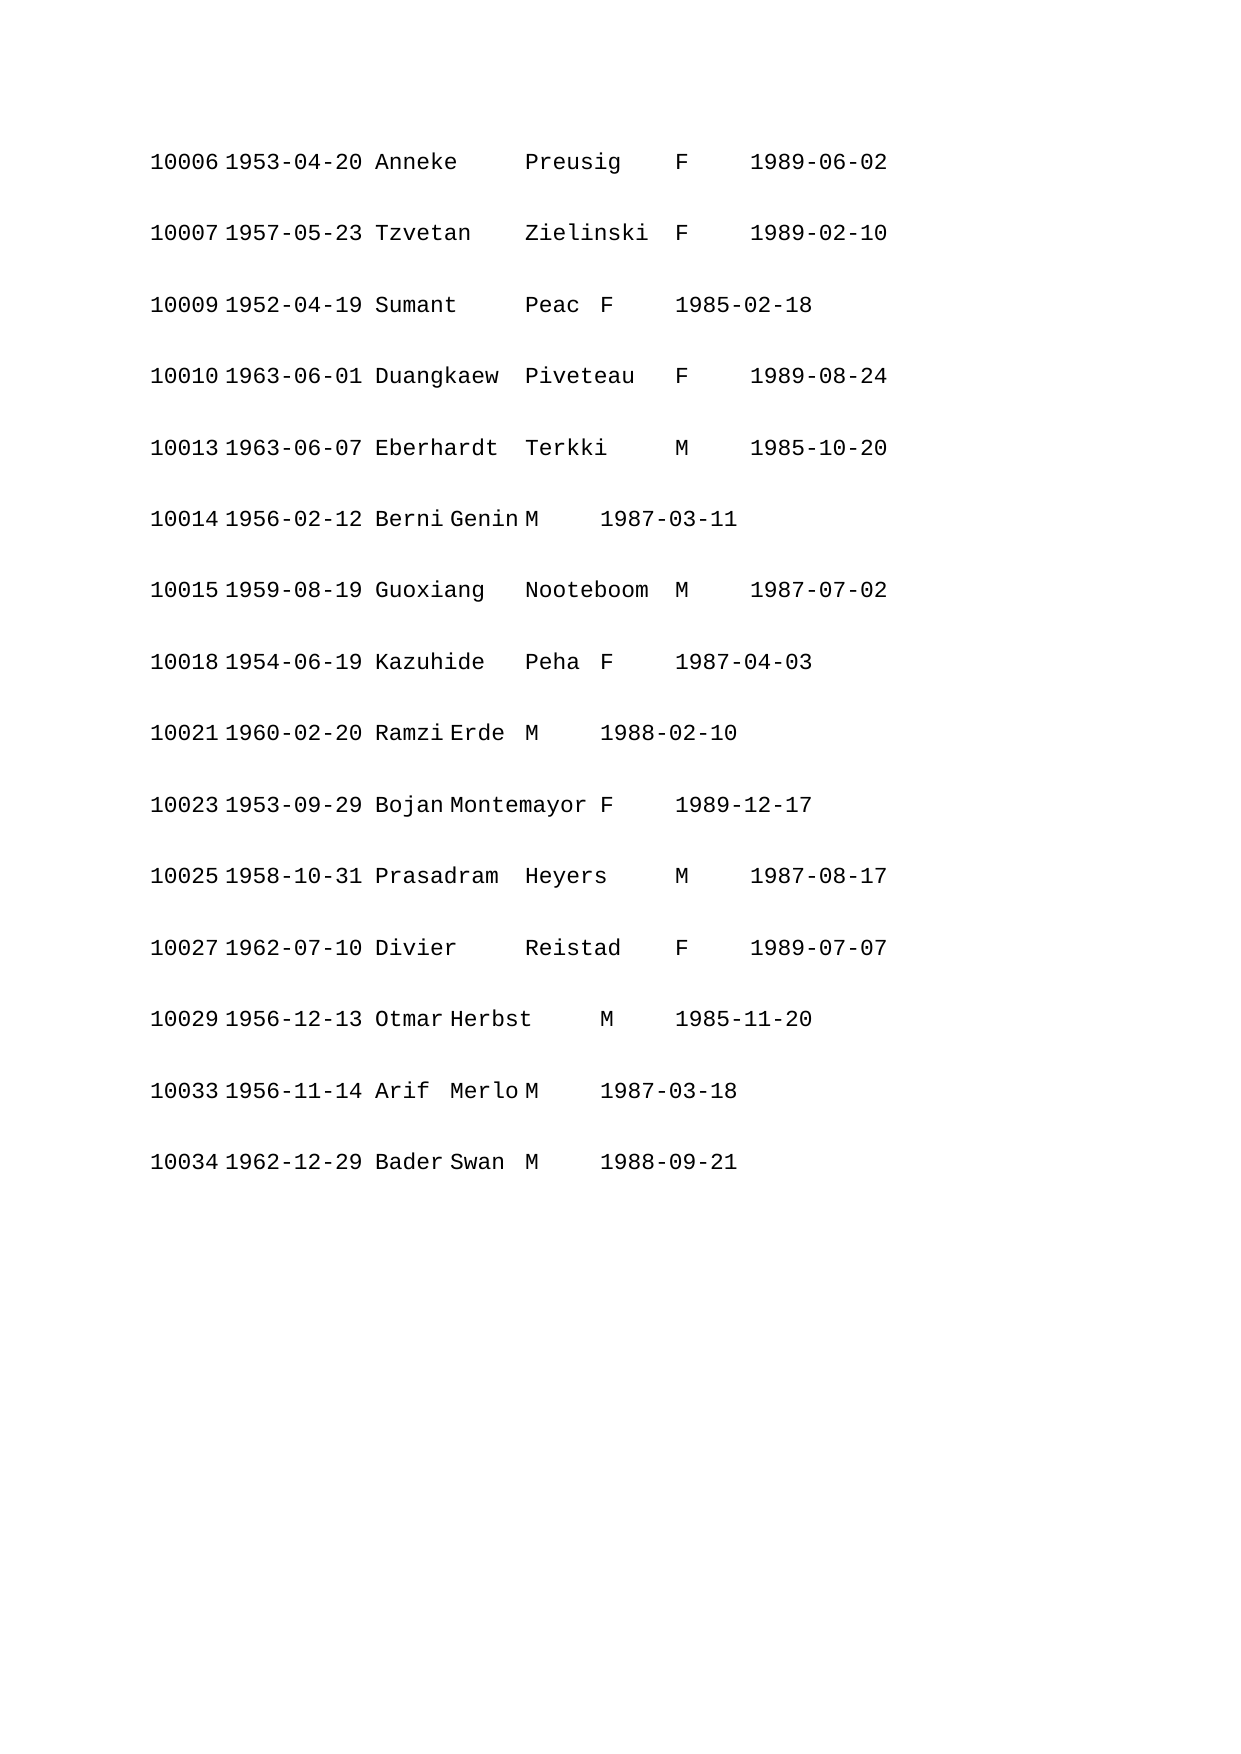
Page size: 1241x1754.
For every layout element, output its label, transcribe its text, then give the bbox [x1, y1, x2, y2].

text 10027 1962-07-10 Divier Reistad F 1989-07-07 [150, 936, 1090, 962]
text 10006 1953-04-20 Anneke Preusig F 1989-06-02 [150, 150, 1090, 176]
text 10010 1963-06-01 Duangkaew Piveteau F 1989-08-24 [150, 364, 1090, 390]
text 10033 1956-11-14 Arif Merlo M 1987-03-18 [150, 1079, 1090, 1105]
text 10015 1959-08-19 Guoxiang Nooteboom M 1987-07-02 [150, 579, 1090, 605]
text 10025 1958-10-31 Prasadram Heyers M 1987-08-17 [150, 864, 1090, 891]
text 10023 1953-09-29 Bojan Montemayor F 1989-12-17 [150, 793, 1090, 819]
text 10007 1957-05-23 Tzvetan Zielinski F 1989-02-10 [150, 221, 1090, 247]
text 10009 1952-04-19 Sumant Peac F 1985-02-18 [150, 293, 1090, 319]
text 10018 1954-06-19 Kazuhide Peha F 1987-04-03 [150, 650, 1090, 676]
text 10013 1963-06-07 Eberhardt Terkki M 1985-10-20 [150, 436, 1090, 462]
text 10029 1956-12-13 Otmar Herbst M 1985-11-20 [150, 1007, 1090, 1033]
text 10021 1960-02-20 Ramzi Erde M 1988-02-10 [150, 722, 1090, 748]
text 10034 1962-12-29 Bader Swan M 1988-09-21 [150, 1150, 1090, 1176]
text 10014 1956-02-12 Berni Genin M 1987-03-11 [150, 507, 1090, 533]
